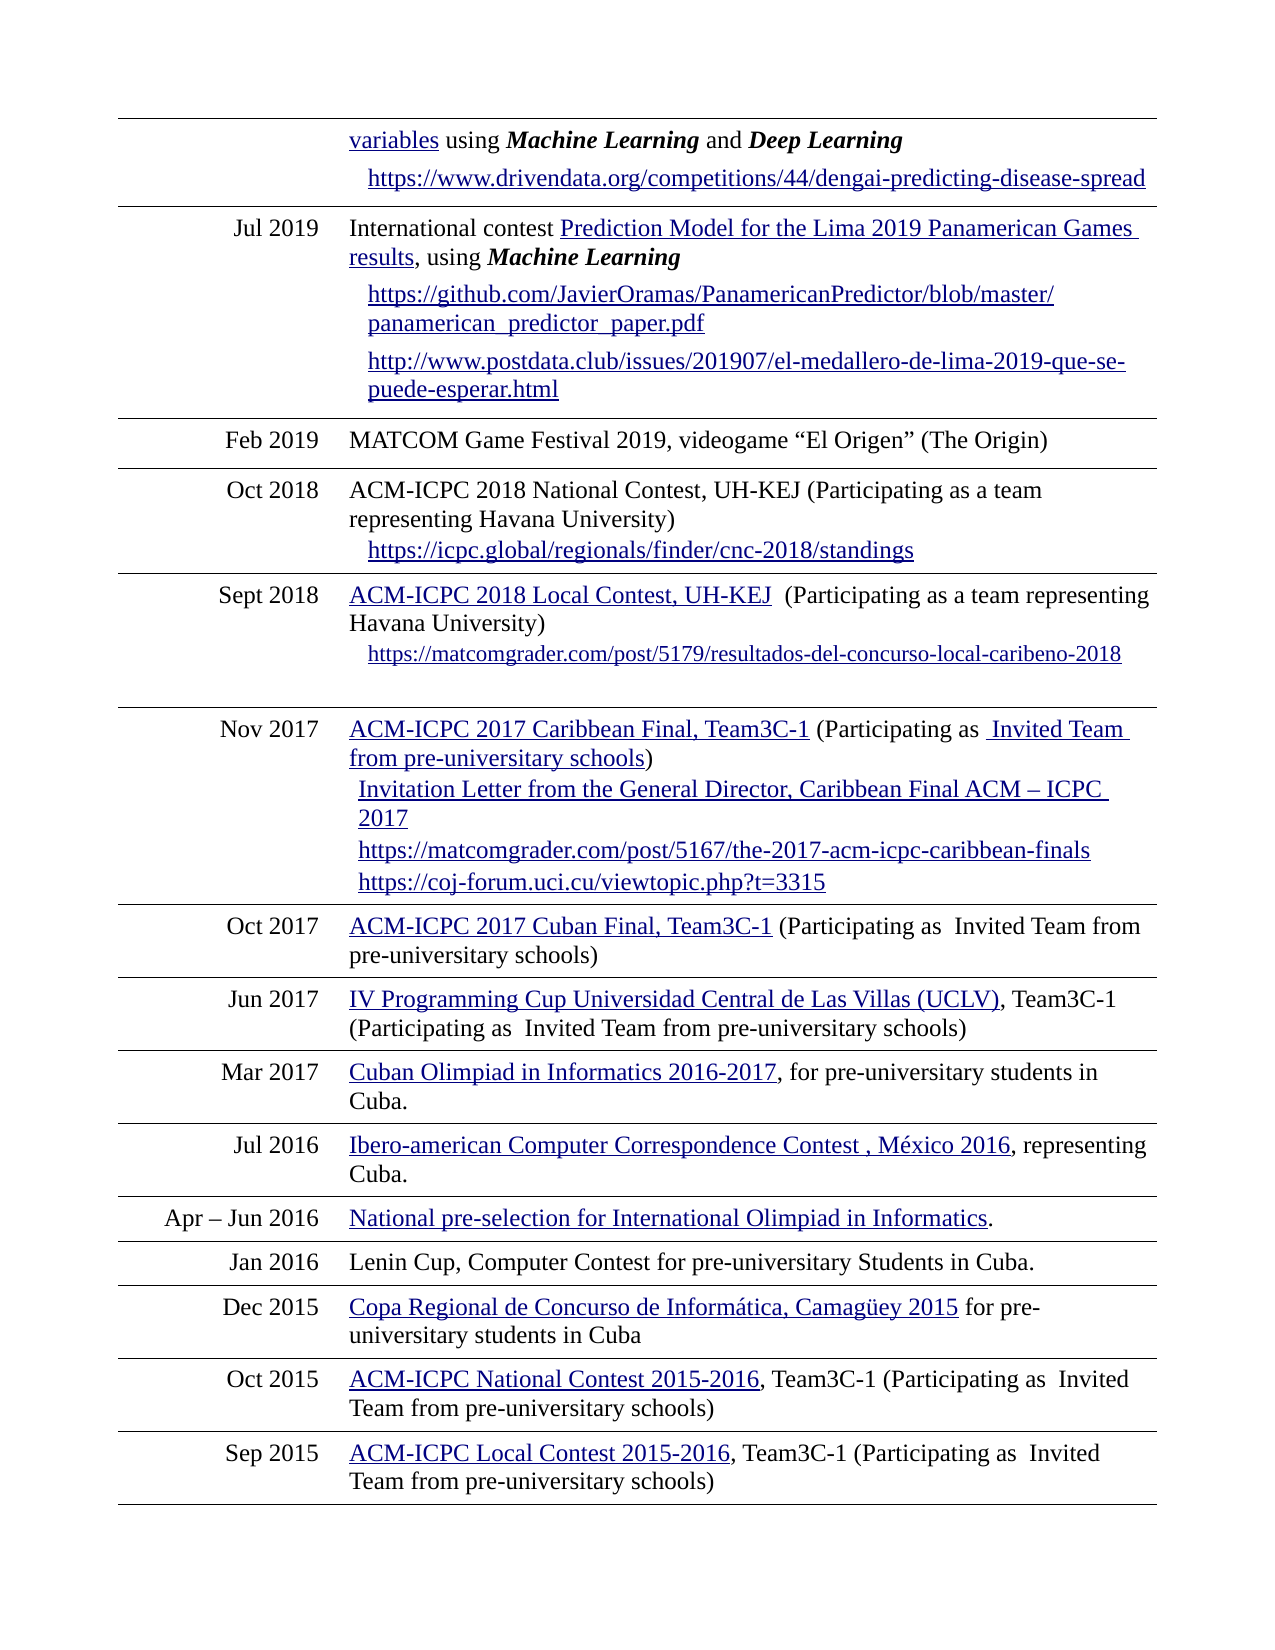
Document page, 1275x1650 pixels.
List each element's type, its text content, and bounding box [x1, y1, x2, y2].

table_cell Sept 2018 [118, 574, 324, 707]
table_cell ACM-ICPC National Contest 2015-2016, Team3C-1 (Participating as Invited Team from pre-universitary schools) [324, 1359, 1157, 1431]
table_cell Mar 2017 [118, 1051, 324, 1123]
table_cell Sep 2015 [118, 1432, 324, 1504]
table_cell ACM-ICPC 2017 Caribbean Final, Team3C-1 (Participating as Invited Team from pre-universitary schools) Invitation Letter from the General Director, Caribbean Final ACM – ICPC 2017 https://matcomgrader.com/post/5167/the-2017-acm-icpc-caribbean-finals https://coj-forum.uci.cu/viewtopic.php?t=3315 [324, 708, 1157, 904]
table_cell MATCOM Game Festival 2019, videogame “El Origen” (The Origin) [324, 419, 1157, 468]
table_cell Ibero-american Computer Correspondence Contest , México 2016, representing Cuba. [324, 1124, 1157, 1196]
table_cell Jan 2016 [118, 1242, 324, 1285]
table_cell Oct 2015 [118, 1359, 324, 1431]
table_cell Lenin Cup, Computer Contest for pre-universitary Students in Cuba. [324, 1242, 1157, 1285]
table_cell ACM-ICPC 2018 Local Contest, UH-KEJ (Participating as a team representing Havana University) https://matcomgrader.com/post/5179/resultados-del-concurso-local-caribeno-2018 [324, 574, 1157, 707]
table_cell Apr – Jun 2016 [118, 1197, 324, 1241]
table_cell Copa Regional de Concurso de Informática, Camagüey 2015 for pre-universitary students in Cuba [324, 1286, 1157, 1358]
table_cell Jul 2016 [118, 1124, 324, 1196]
table_cell Dec 2015 [118, 1286, 324, 1358]
table_cell Nov 2017 [118, 708, 324, 904]
table_cell International contest Prediction Model for the Lima 2019 Panamerican Games results, using Machine Learning https://github.com/JavierOramas/PanamericanPredictor/blob/master/panamerican_predictor_paper.pdf http://www.postdata.club/issues/201907/el-medallero-de-lima-2019-que-se-puede-esperar.html [324, 207, 1157, 418]
table_cell ACM-ICPC 2017 Cuban Final, Team3C-1 (Participating as Invited Team from pre-universitary schools) [324, 905, 1157, 977]
table_cell Feb 2019 [118, 419, 324, 468]
table_cell IV Programming Cup Universidad Central de Las Villas (UCLV), Team3C-1 (Participating as Invited Team from pre-universitary schools) [324, 978, 1157, 1050]
table_cell Oct 2018 [118, 469, 324, 573]
table_cell variables using Machine Learning and Deep Learning https://www.drivendata.org/competitions/44/dengai-predicting-disease-spread [324, 119, 1157, 206]
table_cell [118, 119, 324, 206]
table_cell ACM-ICPC 2018 National Contest, UH-KEJ (Participating as a team representing Havana University) https://icpc.global/regionals/finder/cnc-2018/standings [324, 469, 1157, 573]
table_cell ACM-ICPC Local Contest 2015-2016, Team3C-1 (Participating as Invited Team from pre-universitary schools) [324, 1432, 1157, 1504]
table_cell Jul 2019 [118, 207, 324, 418]
table_cell Jun 2017 [118, 978, 324, 1050]
table_cell Cuban Olimpiad in Informatics 2016-2017, for pre-universitary students in Cuba. [324, 1051, 1157, 1123]
table_cell Oct 2017 [118, 905, 324, 977]
table_cell National pre-selection for International Olimpiad in Informatics. [324, 1197, 1157, 1241]
